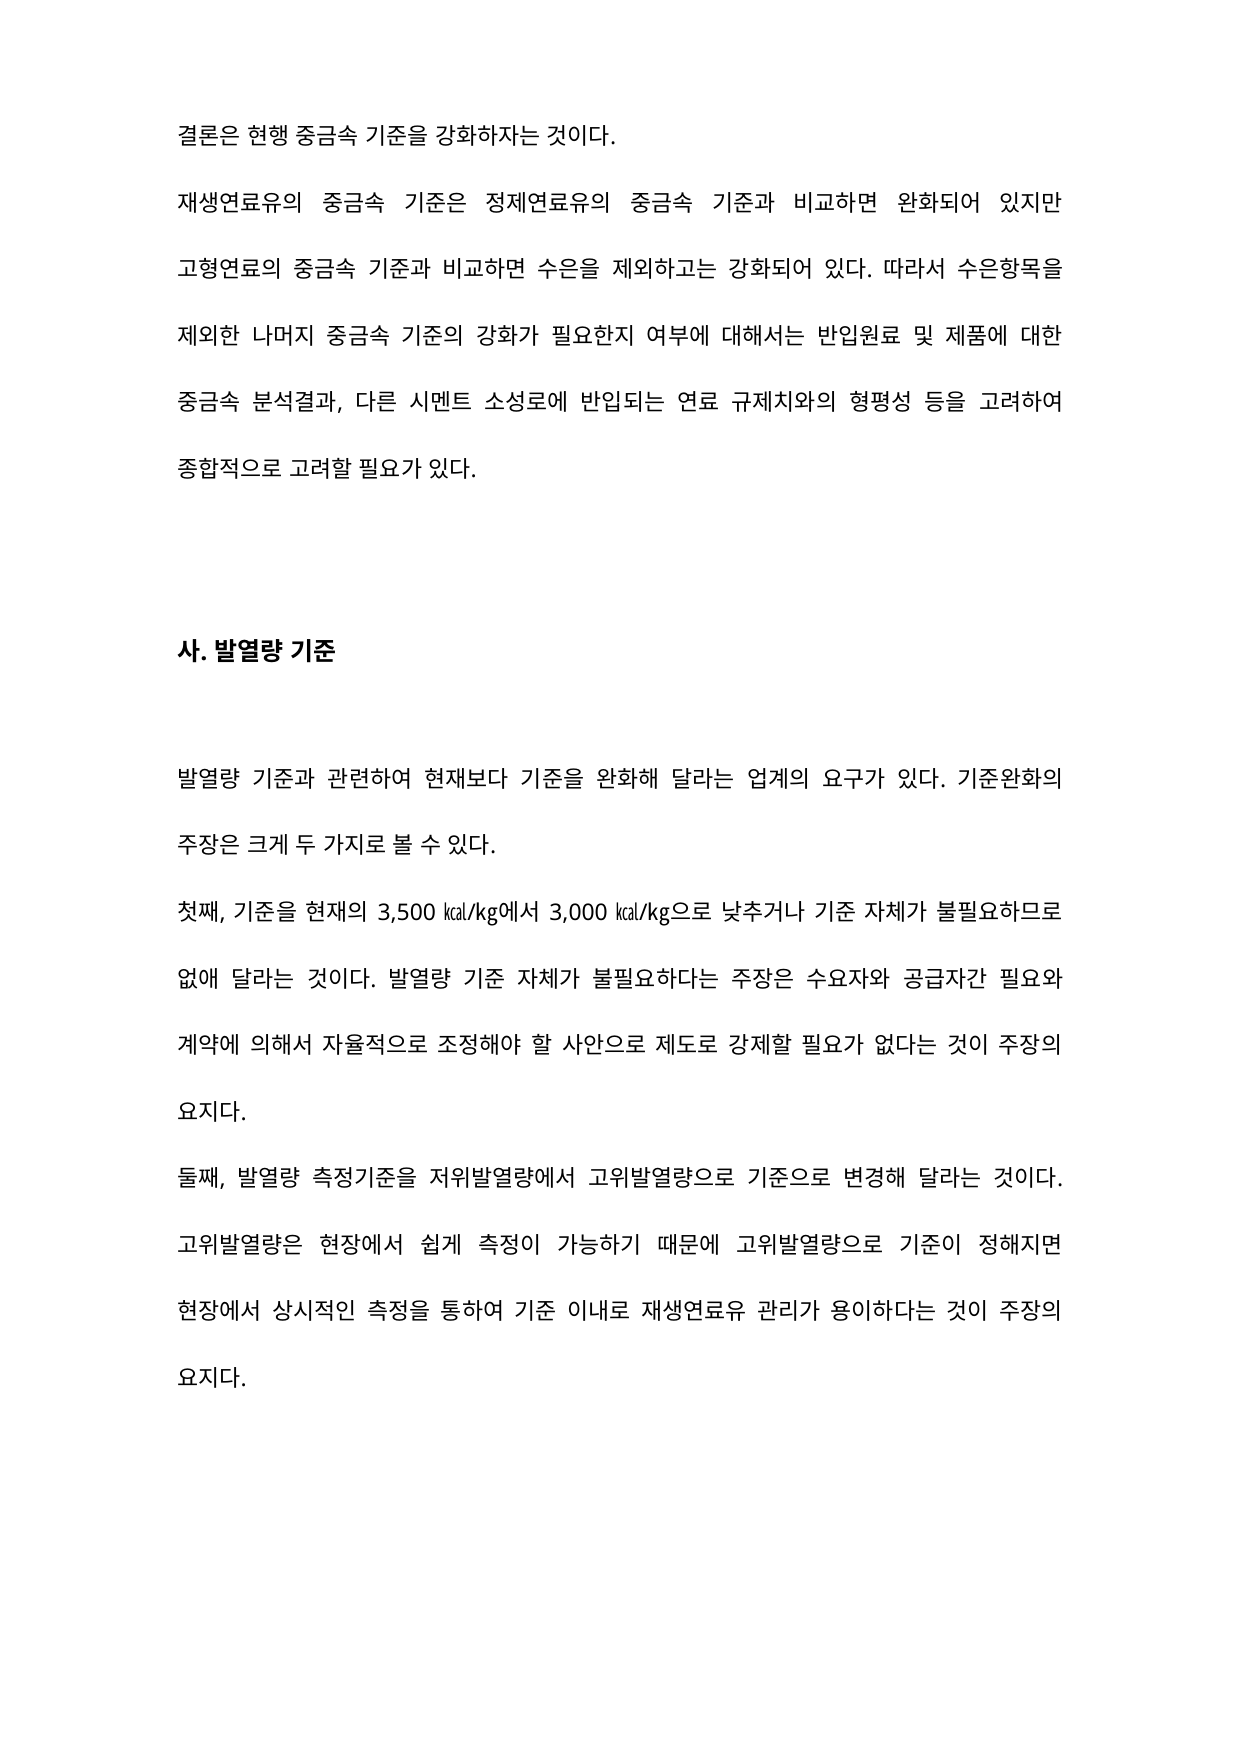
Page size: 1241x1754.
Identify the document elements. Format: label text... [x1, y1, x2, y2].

text 발열량 기준과 관련하여 현재보다 기준을 완화해 달라는 업계의 요구가 있다. 기준완화의 주장은 크게 두 가지로 볼 수 있다. [177, 761, 1063, 861]
text 첫째, 기준을 현재의 3,500 ㎉/㎏에서 3,000 ㎉/㎏으로 낮추거나 기준 자체가 불필요하므로 없애 달라는 것이다. 발열량 기준 자체가 불필요하다는 주장은 수요자와 공급자간 필요와 계약에 의해서 자율적으로 조정해야 할 사안으로 제도로 강제할 필요가 없다는 것이 주장의 요지다. [177, 894, 1063, 1127]
text 재생연료유의 중금속 기준은 정제연료유의 중금속 기준과 비교하면 완화되어 있지만 고형연료의 중금속 기준과 비교하면 수은을 제외하고는 강화되어 있다. 따라서 수은항목을 제외한 나머지 중금속 기준의 강화가 필요한지 여부에 대해서는 반입원료 및 제품에 대한 중금속 분석결과, 다른 시멘트 소성로에 반입되는 연료 규제치와의 형평성 등을 고려하여 종합적으로 고려할 필요가 있다. [177, 185, 1063, 484]
text 둘째, 발열량 측정기준을 저위발열량에서 고위발열량으로 기준으로 변경해 달라는 것이다. 고위발열량은 현장에서 쉽게 측정이 가능하기 때문에 고위발열량으로 기준이 정해지면 현장에서 상시적인 측정을 통하여 기준 이내로 재생연료유 관리가 용이하다는 것이 주장의 요지다. [177, 1160, 1063, 1393]
text 결론은 현행 중금속 기준을 강화하자는 것이다. [177, 118, 1063, 151]
text 사. 발열량 기준 [177, 631, 1063, 667]
